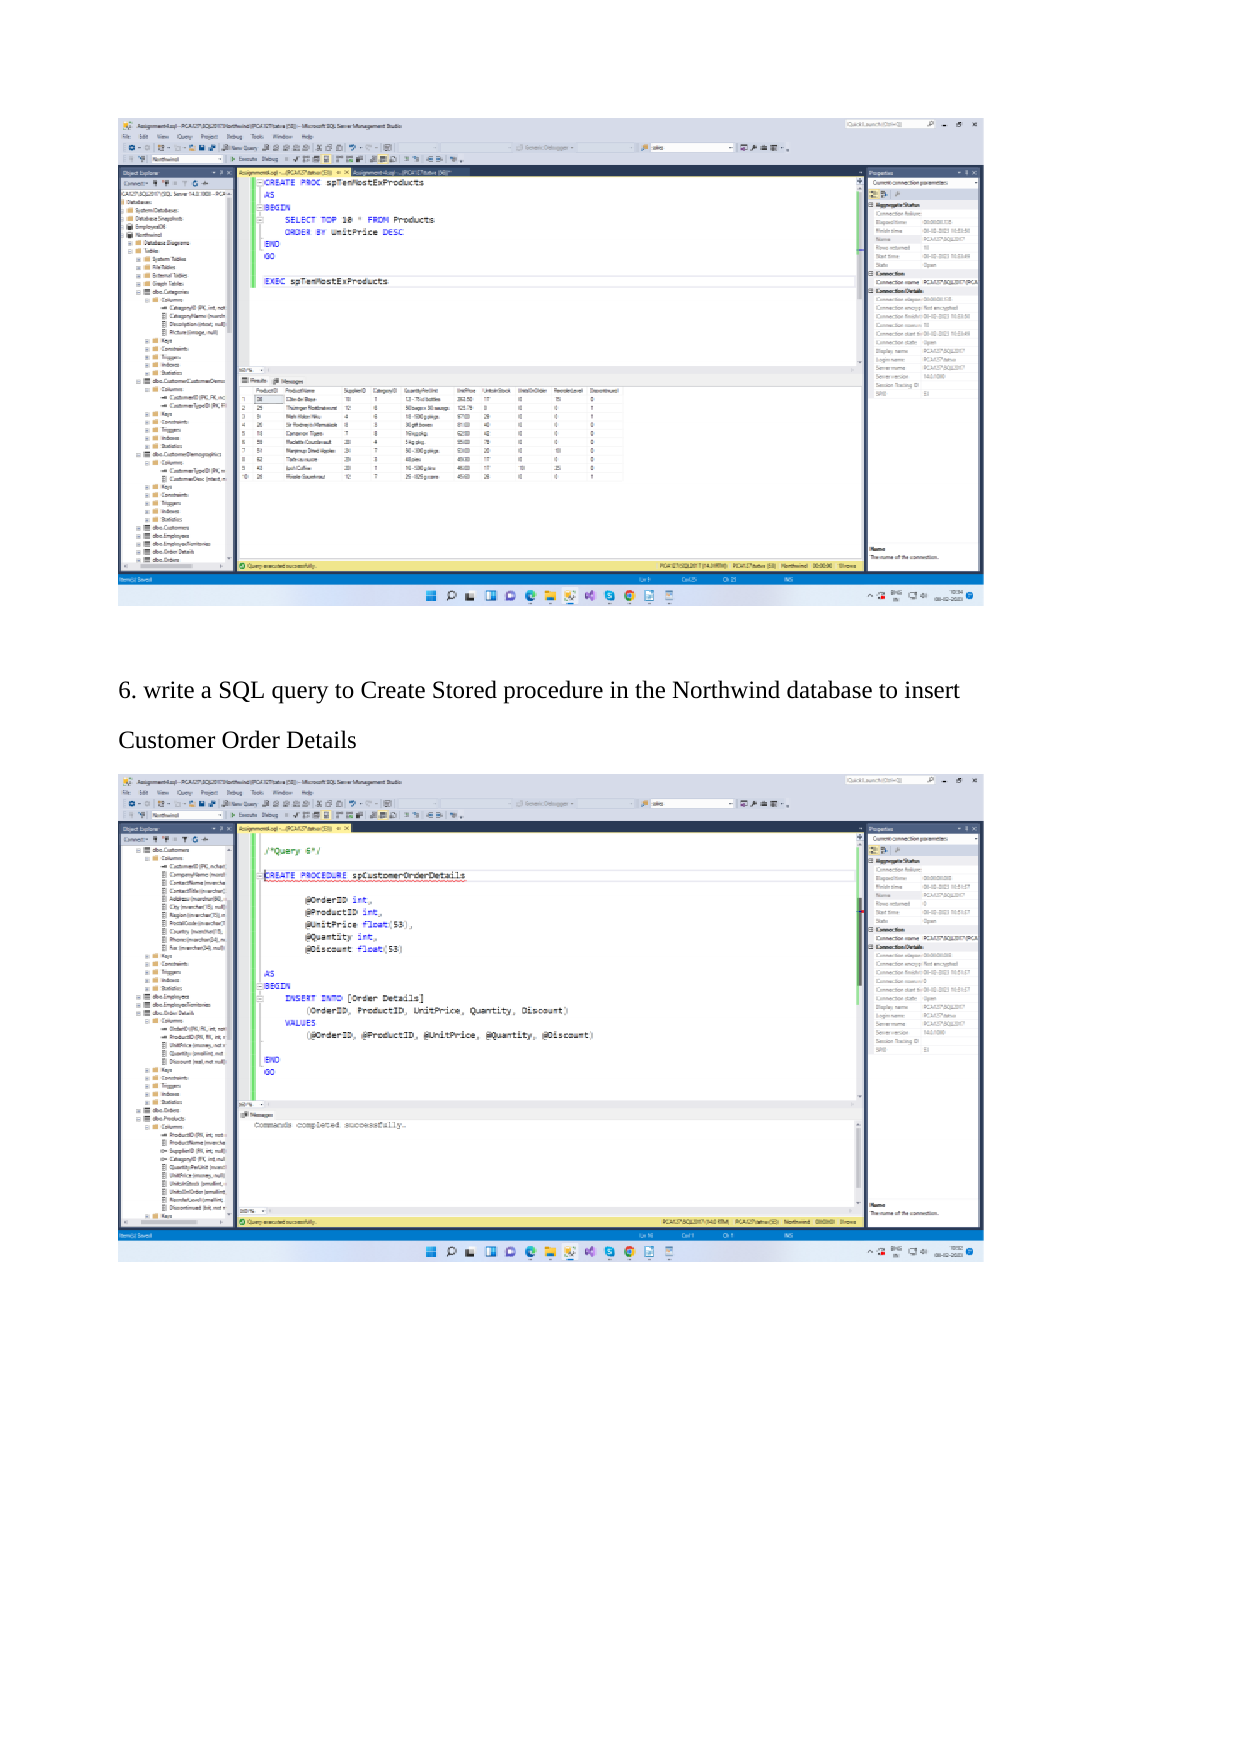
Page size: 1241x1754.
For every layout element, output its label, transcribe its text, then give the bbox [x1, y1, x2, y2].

text Customer Order Details [118, 725, 1122, 754]
text 6. write a SQL query to Create Stored procedure in the Northwind database to insert [118, 675, 1122, 704]
